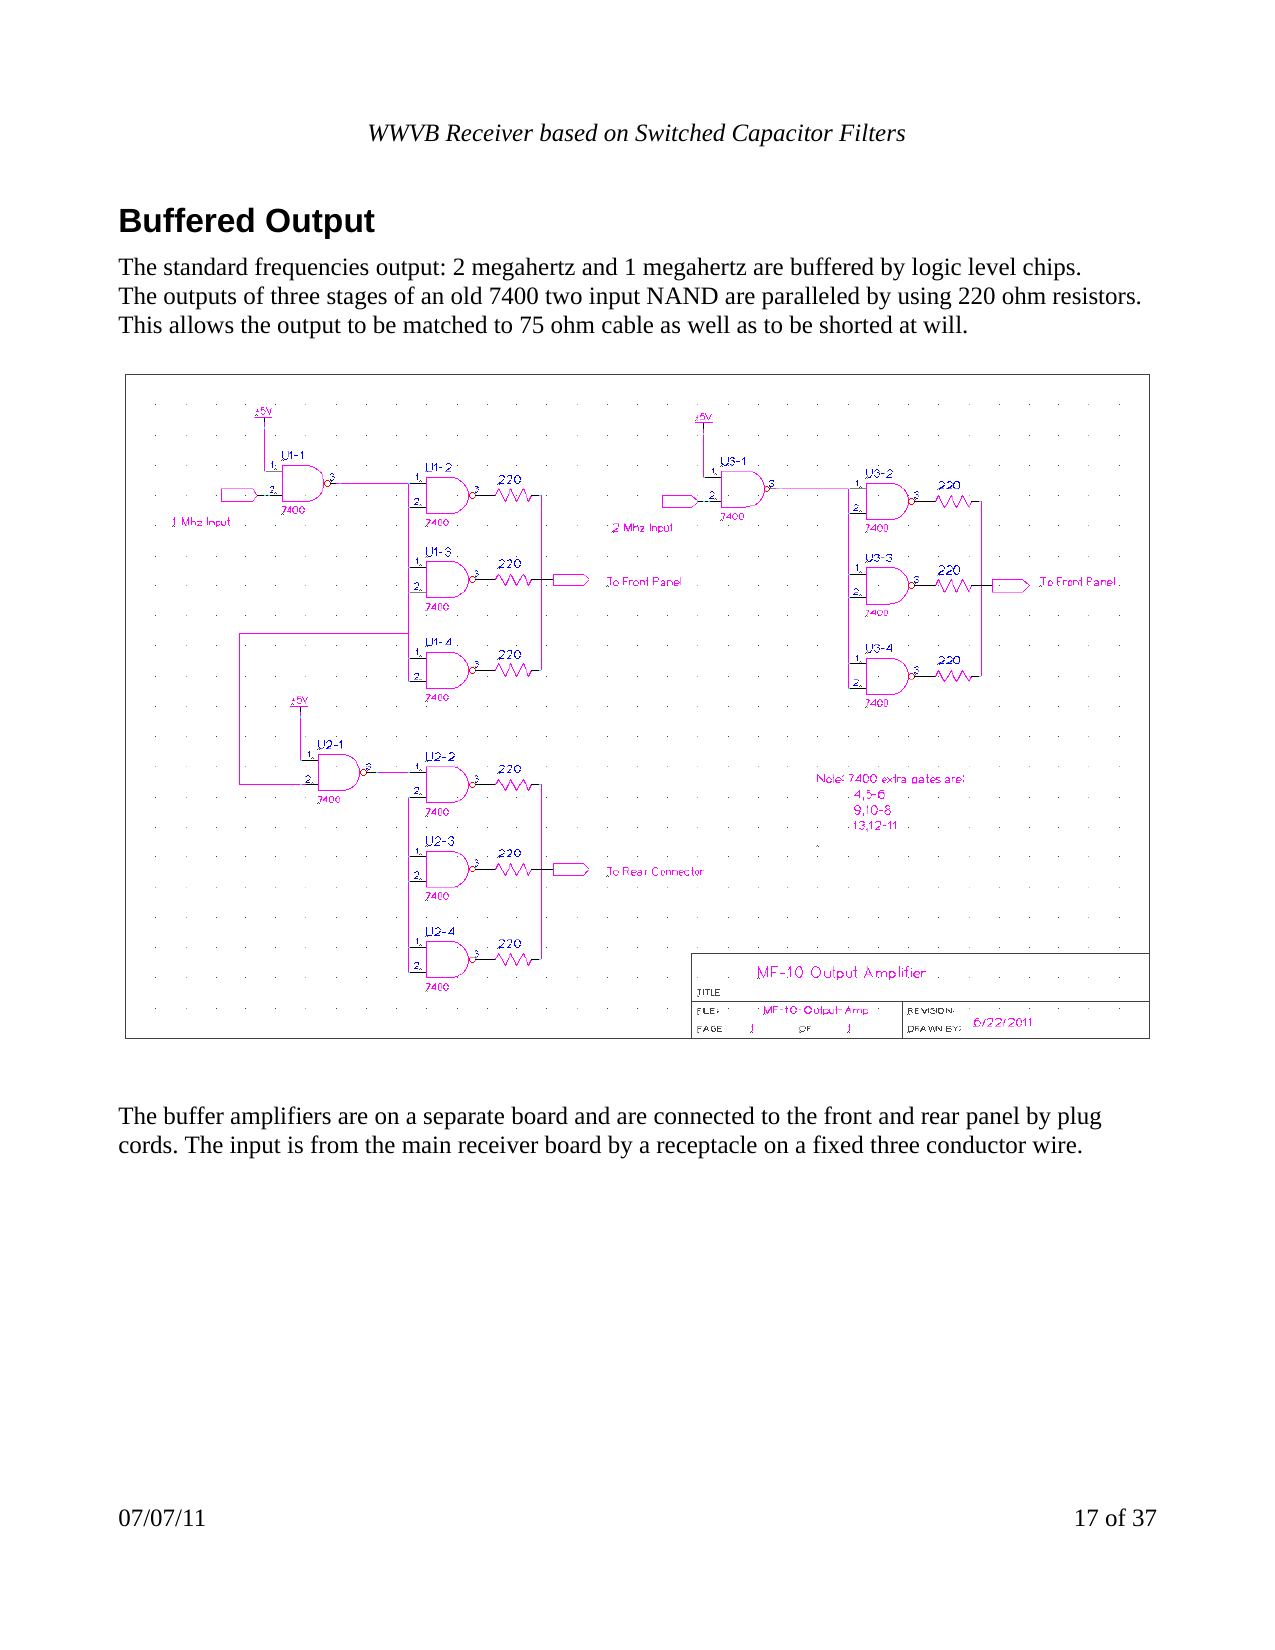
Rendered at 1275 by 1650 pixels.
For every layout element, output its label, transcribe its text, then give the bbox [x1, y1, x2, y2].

picture [118, 367, 1157, 1044]
text The buffer amplifiers are on a separate board and are connected to the front and rear panel by plug cords. The input is from the main receiver board by a receptacle on a fixed three conductor wire. [118, 1101, 1157, 1158]
subtitle Buffered Output [118, 201, 1157, 240]
text The standard frequencies output: 2 megahertz and 1 megahertz are buffered by logic level chips. [118, 252, 1157, 281]
text The outputs of three stages of an old 7400 two input NAND are paralleled by using 220 ohm resistors. This allows the output to be matched to 75 ohm cable as well as to be shorted at will. [118, 281, 1157, 339]
